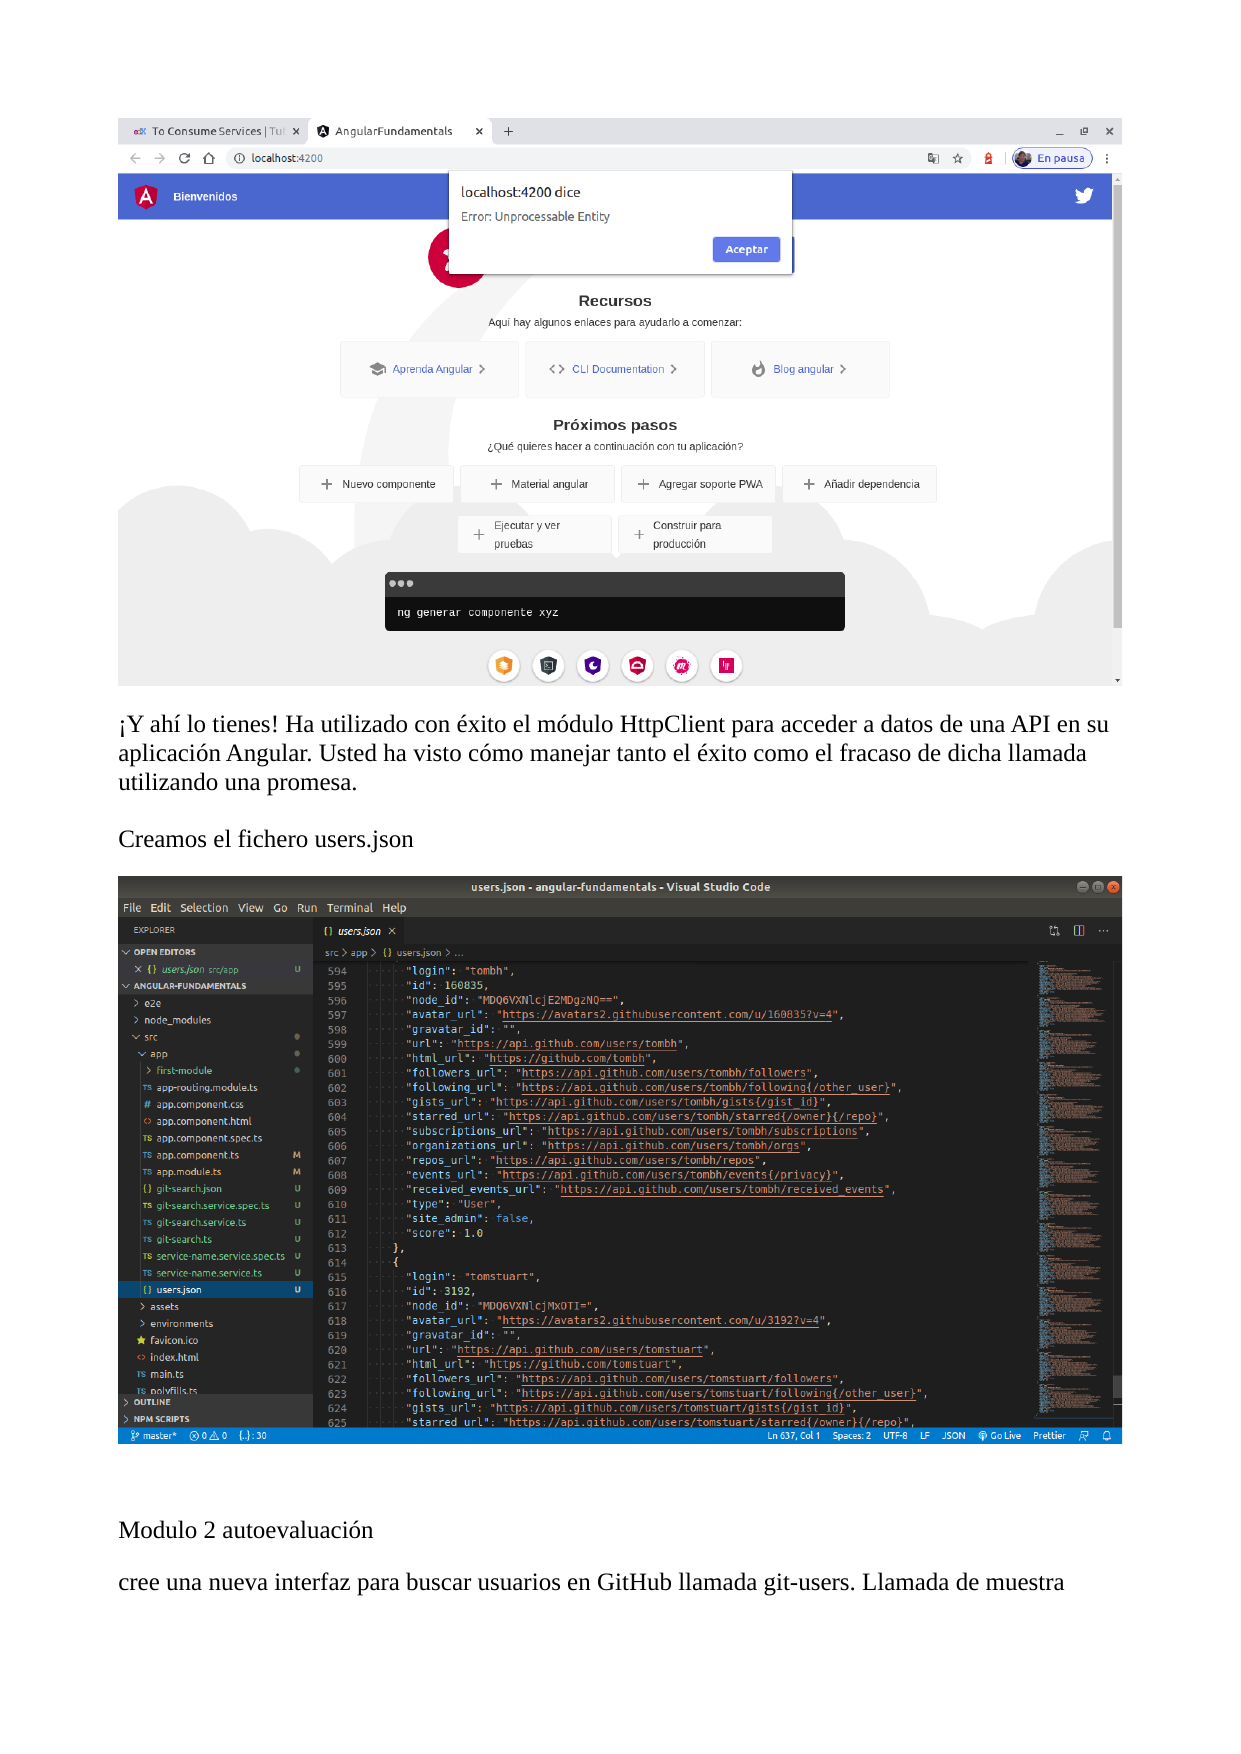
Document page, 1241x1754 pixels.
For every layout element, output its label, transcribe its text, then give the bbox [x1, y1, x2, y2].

text cree una nueva interfaz para buscar usuarios en GitHub llamada git-users. Llamada de muestra [118, 1567, 1122, 1596]
text Creamos el fichero users.json [118, 824, 1122, 853]
picture [118, 876, 1123, 1444]
text ¡Y ahí lo tienes! Ha utilizado con éxito el módulo HttpClient para acceder a datos de una API en su aplicación Angular. Usted ha visto cómo manejar tanto el éxito como el fracaso de dicha llamada utilizando una promesa. [118, 709, 1122, 795]
text Modulo 2 autoevaluación [118, 1515, 1122, 1544]
picture [118, 118, 1123, 686]
